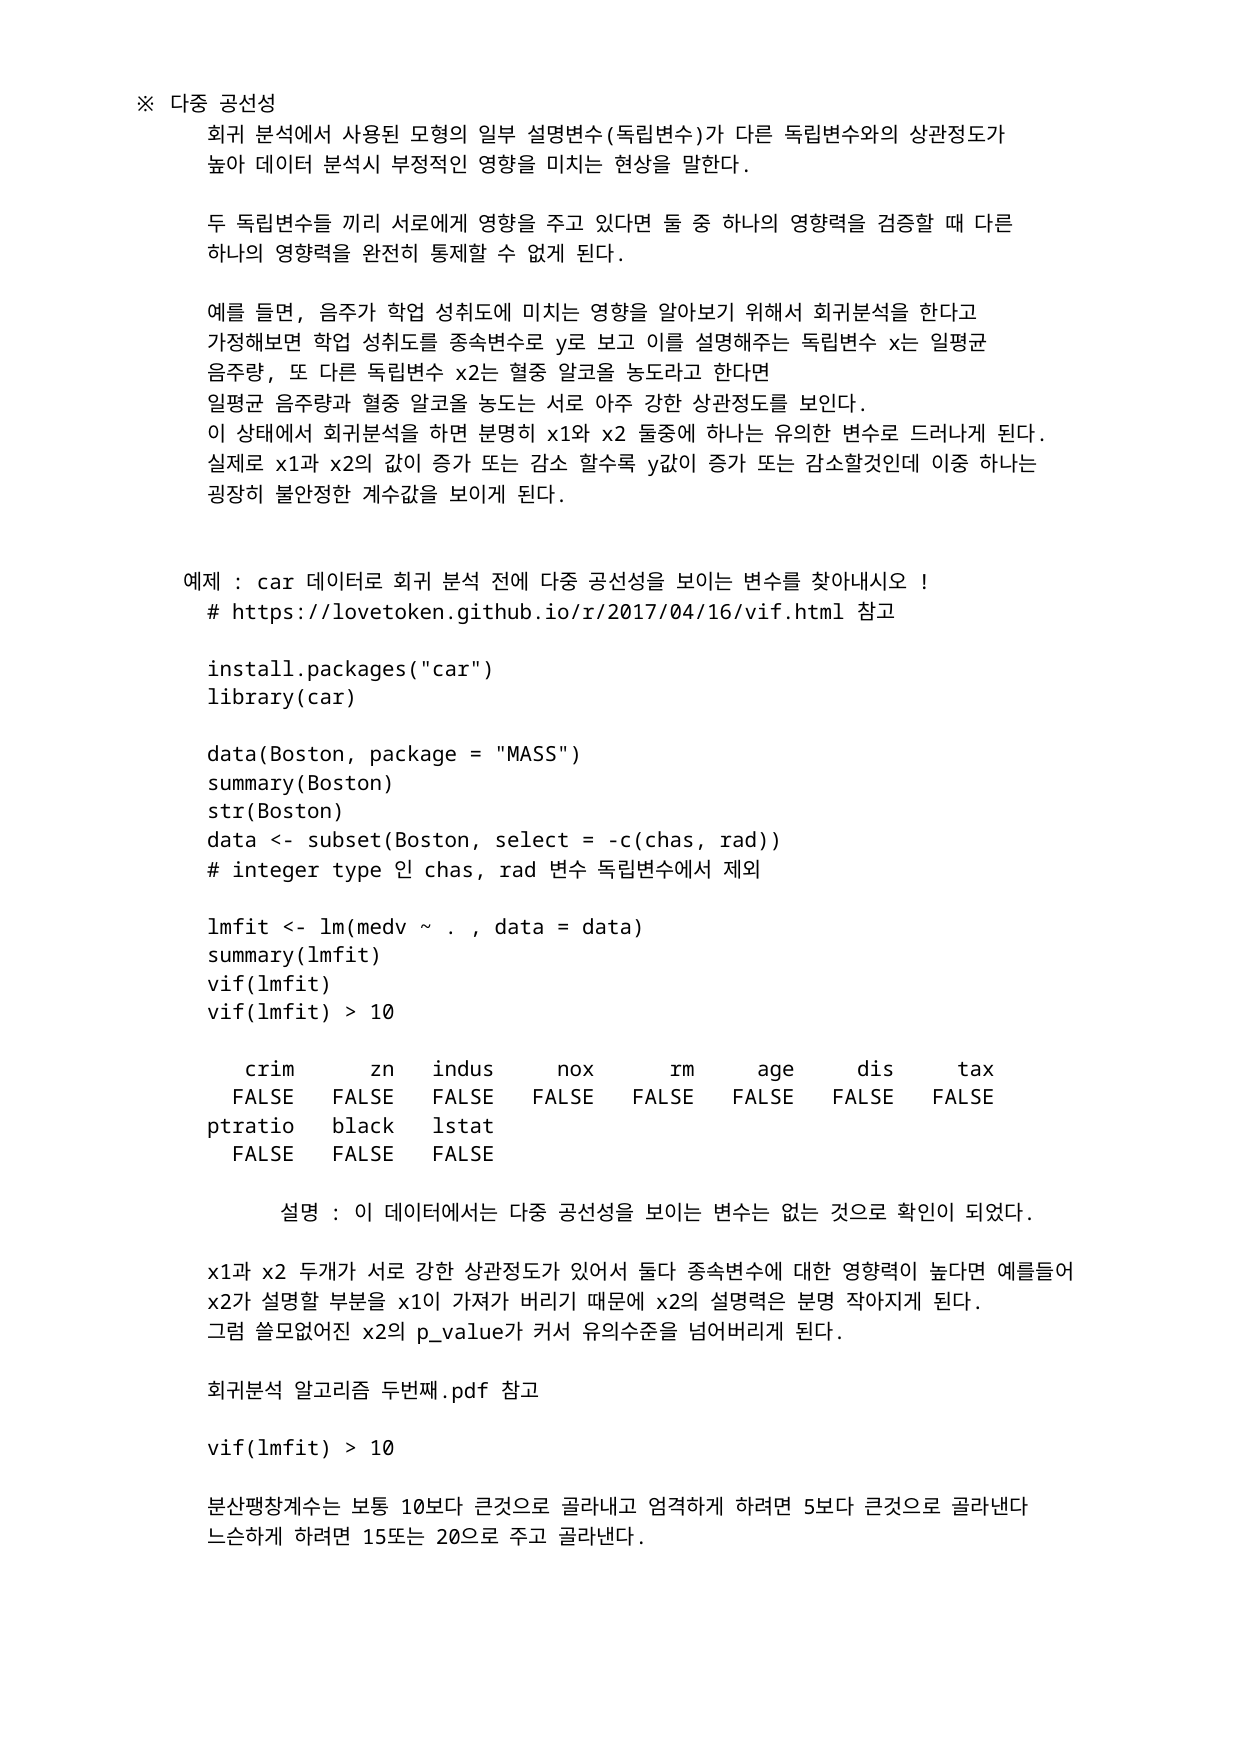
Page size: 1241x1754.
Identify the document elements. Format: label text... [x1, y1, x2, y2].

text FALSE FALSE FALSE [59, 1139, 1181, 1168]
text 예를 들면, 음주가 학업 성취도에 미치는 영향을 알아보기 위해서 회귀분석을 한다고 [59, 296, 1181, 326]
text install.packages("car") [59, 654, 1181, 682]
text 회귀 분석에서 사용된 모형의 일부 설명변수(독립변수)가 다른 독립변수와의 상관정도가 [59, 118, 1181, 148]
text data <- subset(Boston, select = -c(chas, rad)) [59, 825, 1181, 853]
text x2가 설명할 부분을 x1이 가져가 버리기 때문에 x2의 설명력은 분명 작아지게 된다. [59, 1285, 1181, 1316]
text vif(lmfit) [59, 969, 1181, 997]
text 분산팽창계수는 보통 10보다 큰것으로 골라내고 엄격하게 하려면 5보다 큰것으로 골라낸다 [59, 1490, 1181, 1520]
text vif(lmfit) > 10 [59, 1433, 1181, 1462]
text 실제로 x1과 x2의 값이 증가 또는 감소 할수록 y값이 증가 또는 감소할것인데 이중 하나는 [59, 447, 1181, 478]
text vif(lmfit) > 10 [59, 997, 1181, 1026]
text 높아 데이터 분석시 부정적인 영향을 미치는 현상을 말한다. [59, 148, 1181, 178]
text 회귀분석 알고리즘 두번째.pdf 참고 [59, 1374, 1181, 1405]
text 느슨하게 하려면 15또는 20으로 주고 골라낸다. [59, 1520, 1181, 1551]
text 굉장히 불안정한 계수값을 보이게 된다. [59, 478, 1181, 508]
text # https://lovetoken.github.io/r/2017/04/16/vif.html 참고 [59, 595, 1181, 626]
text 하나의 영향력을 완전히 통제할 수 없게 된다. [59, 237, 1181, 267]
text summary(Boston) [59, 768, 1181, 796]
text 그럼 쓸모없어진 x2의 p_value가 커서 유의수준을 넘어버리게 된다. [59, 1316, 1181, 1346]
text 예제 : car 데이터로 회귀 분석 전에 다중 공선성을 보이는 변수를 찾아내시오 ! [59, 565, 1181, 595]
text x1과 x2 두개가 서로 강한 상관정도가 있어서 둘다 종속변수에 대한 영향력이 높다면 예를들어 [59, 1255, 1181, 1285]
text data(Boston, package = "MASS") [59, 739, 1181, 768]
text 설명 : 이 데이터에서는 다중 공선성을 보이는 변수는 없는 것으로 확인이 되었다. [59, 1196, 1181, 1227]
text 일평균 음주량과 혈중 알코올 농도는 서로 아주 강한 상관정도를 보인다. [59, 387, 1181, 417]
text ptratio black lstat [59, 1111, 1181, 1139]
text 음주량, 또 다른 독립변수 x2는 혈중 알코올 농도라고 한다면 [59, 357, 1181, 387]
text summary(lmfit) [59, 940, 1181, 969]
text library(car) [59, 682, 1181, 711]
text ※ 다중 공선성 [59, 87, 1181, 118]
text FALSE FALSE FALSE FALSE FALSE FALSE FALSE FALSE [59, 1082, 1181, 1111]
text 가정해보면 학업 성취도를 종속변수로 y로 보고 이를 설명해주는 독립변수 x는 일평균 [59, 326, 1181, 357]
text lmfit <- lm(medv ~ . , data = data) [59, 912, 1181, 940]
text crim zn indus nox rm age dis tax [59, 1054, 1181, 1082]
text # integer type 인 chas, rad 변수 독립변수에서 제외 [59, 853, 1181, 883]
text 이 상태에서 회귀분석을 하면 분명히 x1와 x2 둘중에 하나는 유의한 변수로 드러나게 된다. [59, 417, 1181, 447]
text str(Boston) [59, 796, 1181, 825]
text 두 독립변수들 끼리 서로에게 영향을 주고 있다면 둘 중 하나의 영향력을 검증할 때 다른 [59, 207, 1181, 237]
